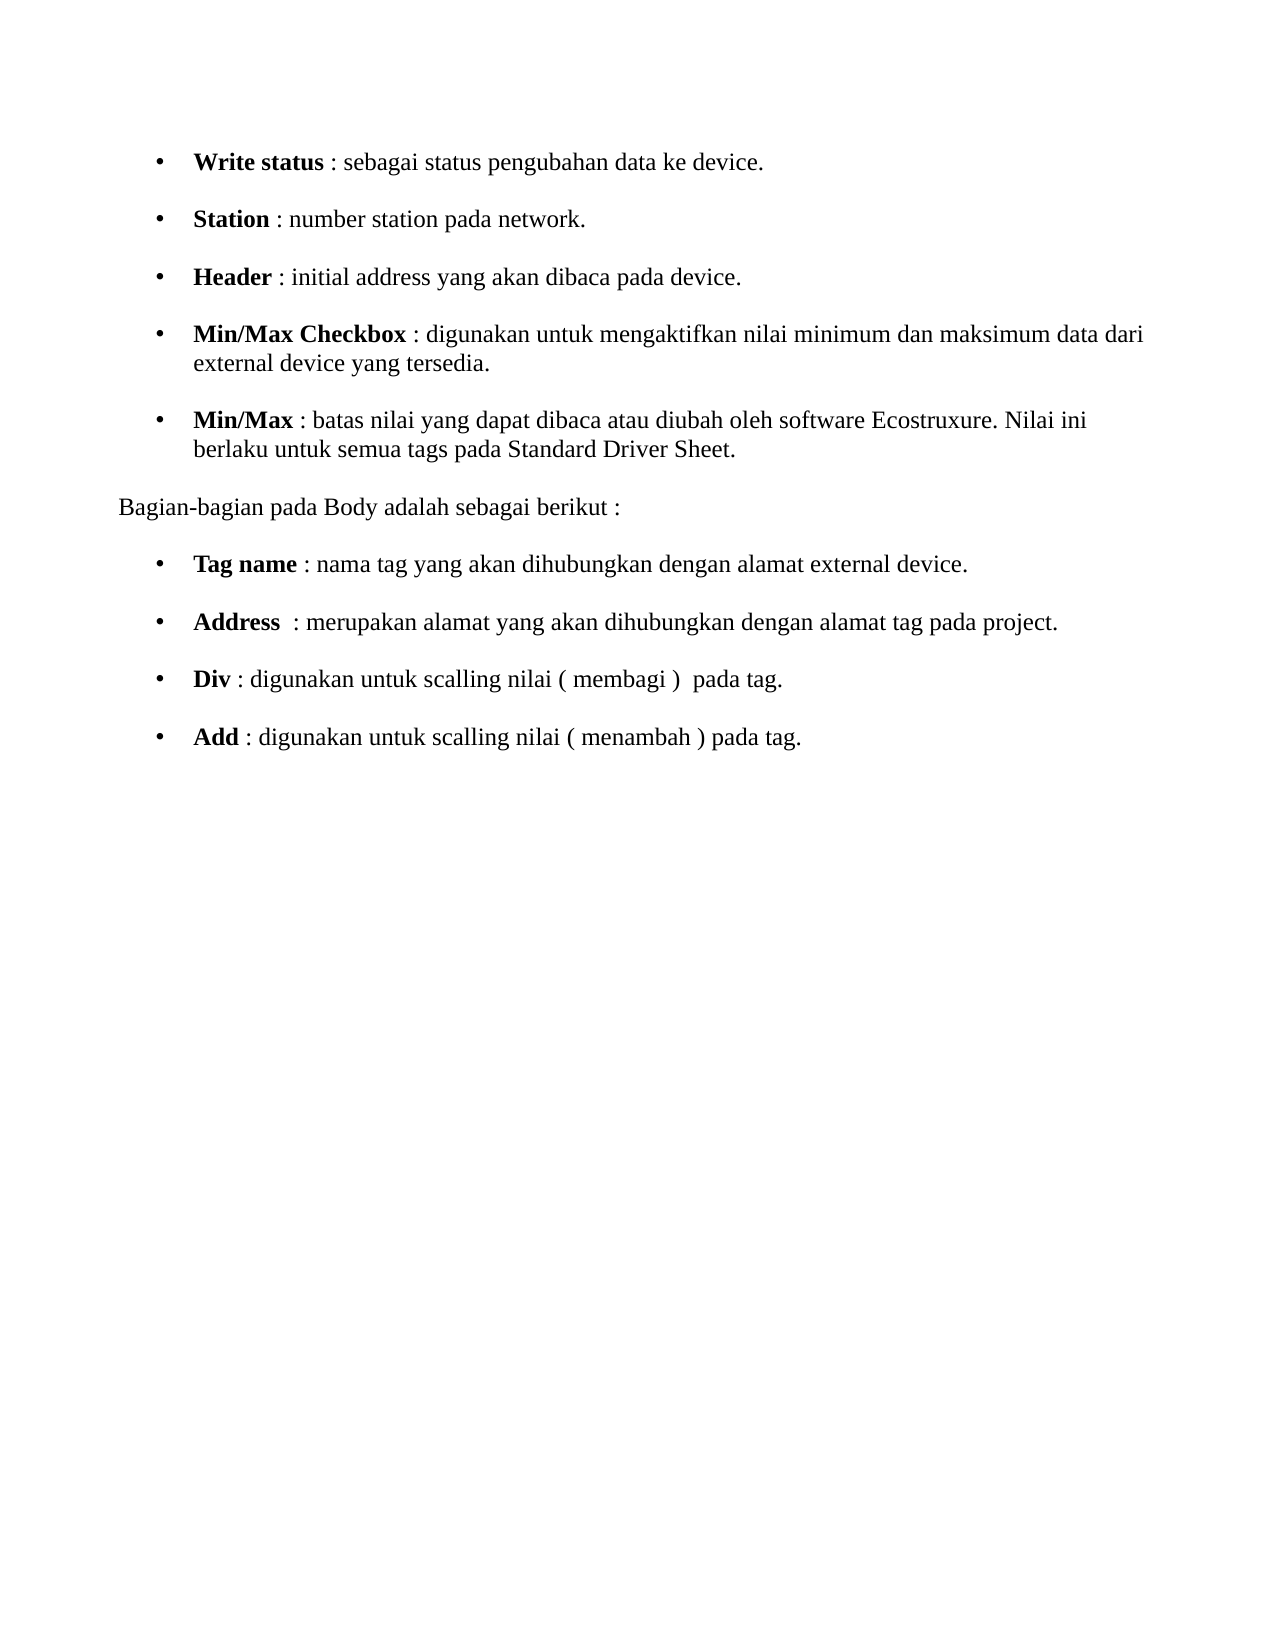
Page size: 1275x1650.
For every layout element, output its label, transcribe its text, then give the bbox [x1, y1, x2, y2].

list Write status : sebagai status pengubahan data ke device. [156, 147, 1157, 176]
text Bagian-bagian pada Body adalah sebagai berikut : [118, 492, 1157, 521]
list Station : number station pada network. [156, 204, 1157, 233]
list Min/Max Checkbox : digunakan untuk mengaktifkan nilai minimum dan maksimum data dari external device yang tersedia. [156, 319, 1157, 377]
list Min/Max : batas nilai yang dapat dibaca atau diubah oleh software Ecostruxure. Nilai ini berlaku untuk semua tags pada Standard Driver Sheet. [156, 406, 1157, 463]
list Header : initial address yang akan dibaca pada device. [156, 262, 1157, 291]
list Tag name : nama tag yang akan dihubungkan dengan alamat external device. [156, 549, 1157, 578]
list Address : merupakan alamat yang akan dihubungkan dengan alamat tag pada project. [156, 607, 1157, 636]
list Div : digunakan untuk scalling nilai ( membagi ) pada tag. [156, 664, 1157, 693]
list Add : digunakan untuk scalling nilai ( menambah ) pada tag. [156, 722, 1157, 751]
